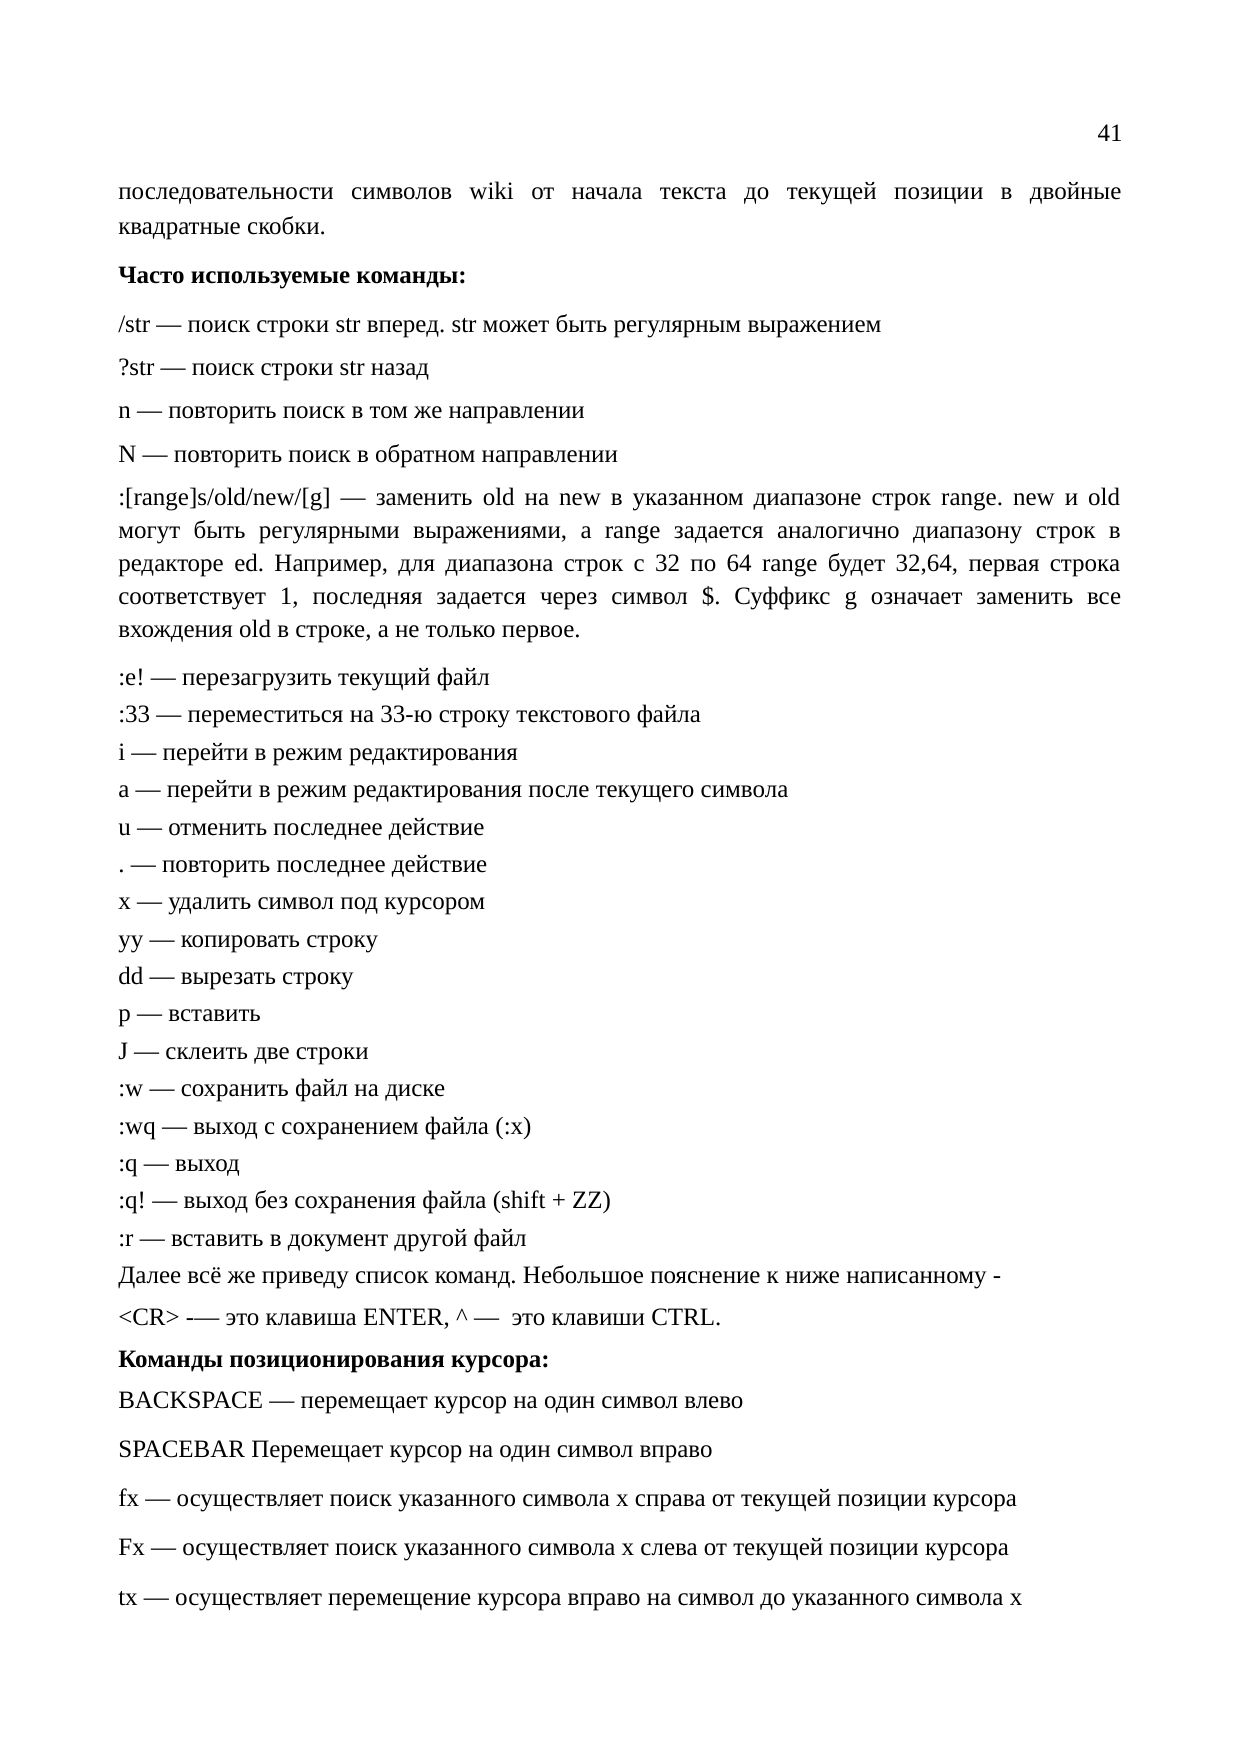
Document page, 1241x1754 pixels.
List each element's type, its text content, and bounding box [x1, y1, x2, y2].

text tx — осуществляет перемещение курсора вправо на символ до указанного символа x [118, 1582, 1122, 1610]
text N — повторить поиск в обратном направлении [118, 439, 1122, 468]
text Команды позиционирования курсора: [118, 1344, 1122, 1372]
text i — перейти в режим редактирования [118, 737, 1122, 766]
text . — повторить последнее действие [118, 849, 1122, 878]
text Часто используемые команды: [118, 260, 1122, 289]
text dd — вырезать строку [118, 961, 1122, 990]
text <CR> -— это клавиша ENTER, ^ — это клавиши CTRL. [118, 1302, 1122, 1331]
text yy — копировать строку [118, 924, 1122, 952]
text Fx — осуществляет поиск указанного символа x слева от текущей позиции курсора [118, 1532, 1122, 1561]
text BACKSPACE — перемещает курсор на один символ влево [118, 1385, 1122, 1414]
text последовательности символов wiki от начала текста до текущей позиции в двойные квадратные скобки. [118, 176, 1122, 239]
text p — вставить [118, 998, 1122, 1027]
text a — перейти в режим редактирования после текущего символа [118, 774, 1122, 803]
text :e! — перезагрузить текущий файл [118, 662, 1122, 691]
text fx — осуществляет поиск указанного символа x справа от текущей позиции курсора [118, 1483, 1122, 1512]
text :w — сохранить файл на диске [118, 1073, 1122, 1102]
text :33 — переместиться на 33-ю строку текстового файла [118, 699, 1122, 728]
text :wq — выход с сохранением файла (:x) [118, 1111, 1122, 1139]
text :[range]s/old/new/[g] — заменить old на new в указанном диапазоне строк range. new и old могут быть регулярными выражениями, а range задается аналогично диапазону строк в редакторе ed. Например, для диапазона строк с 32 по 64 range будет 32,64, первая строка соответствует 1, последняя задается через символ $. Суффикс g означает заменить все вхождения old в строке, а не только первое. [118, 482, 1122, 643]
text /str — поиск строки str вперед. str может быть регулярным выражением [118, 309, 1122, 338]
text J — склеить две строки [118, 1036, 1122, 1065]
text x — удалить символ под курсором [118, 886, 1122, 915]
text :q! — выход без сохранения файла (shift + ZZ) [118, 1186, 1122, 1214]
text u — отменить последнее действие [118, 812, 1122, 840]
text n — повторить поиск в том же направлении [118, 396, 1122, 424]
text ?str — поиск строки str назад [118, 352, 1122, 381]
text :r — вставить в документ другой файл [118, 1223, 1122, 1252]
text :q — выход [118, 1148, 1122, 1177]
text Далее всё же приведу список команд. Небольшое пояснение к ниже написанному - [118, 1260, 1122, 1289]
text SPACEBAR Перемещает курсор на один символ вправо [118, 1434, 1122, 1463]
